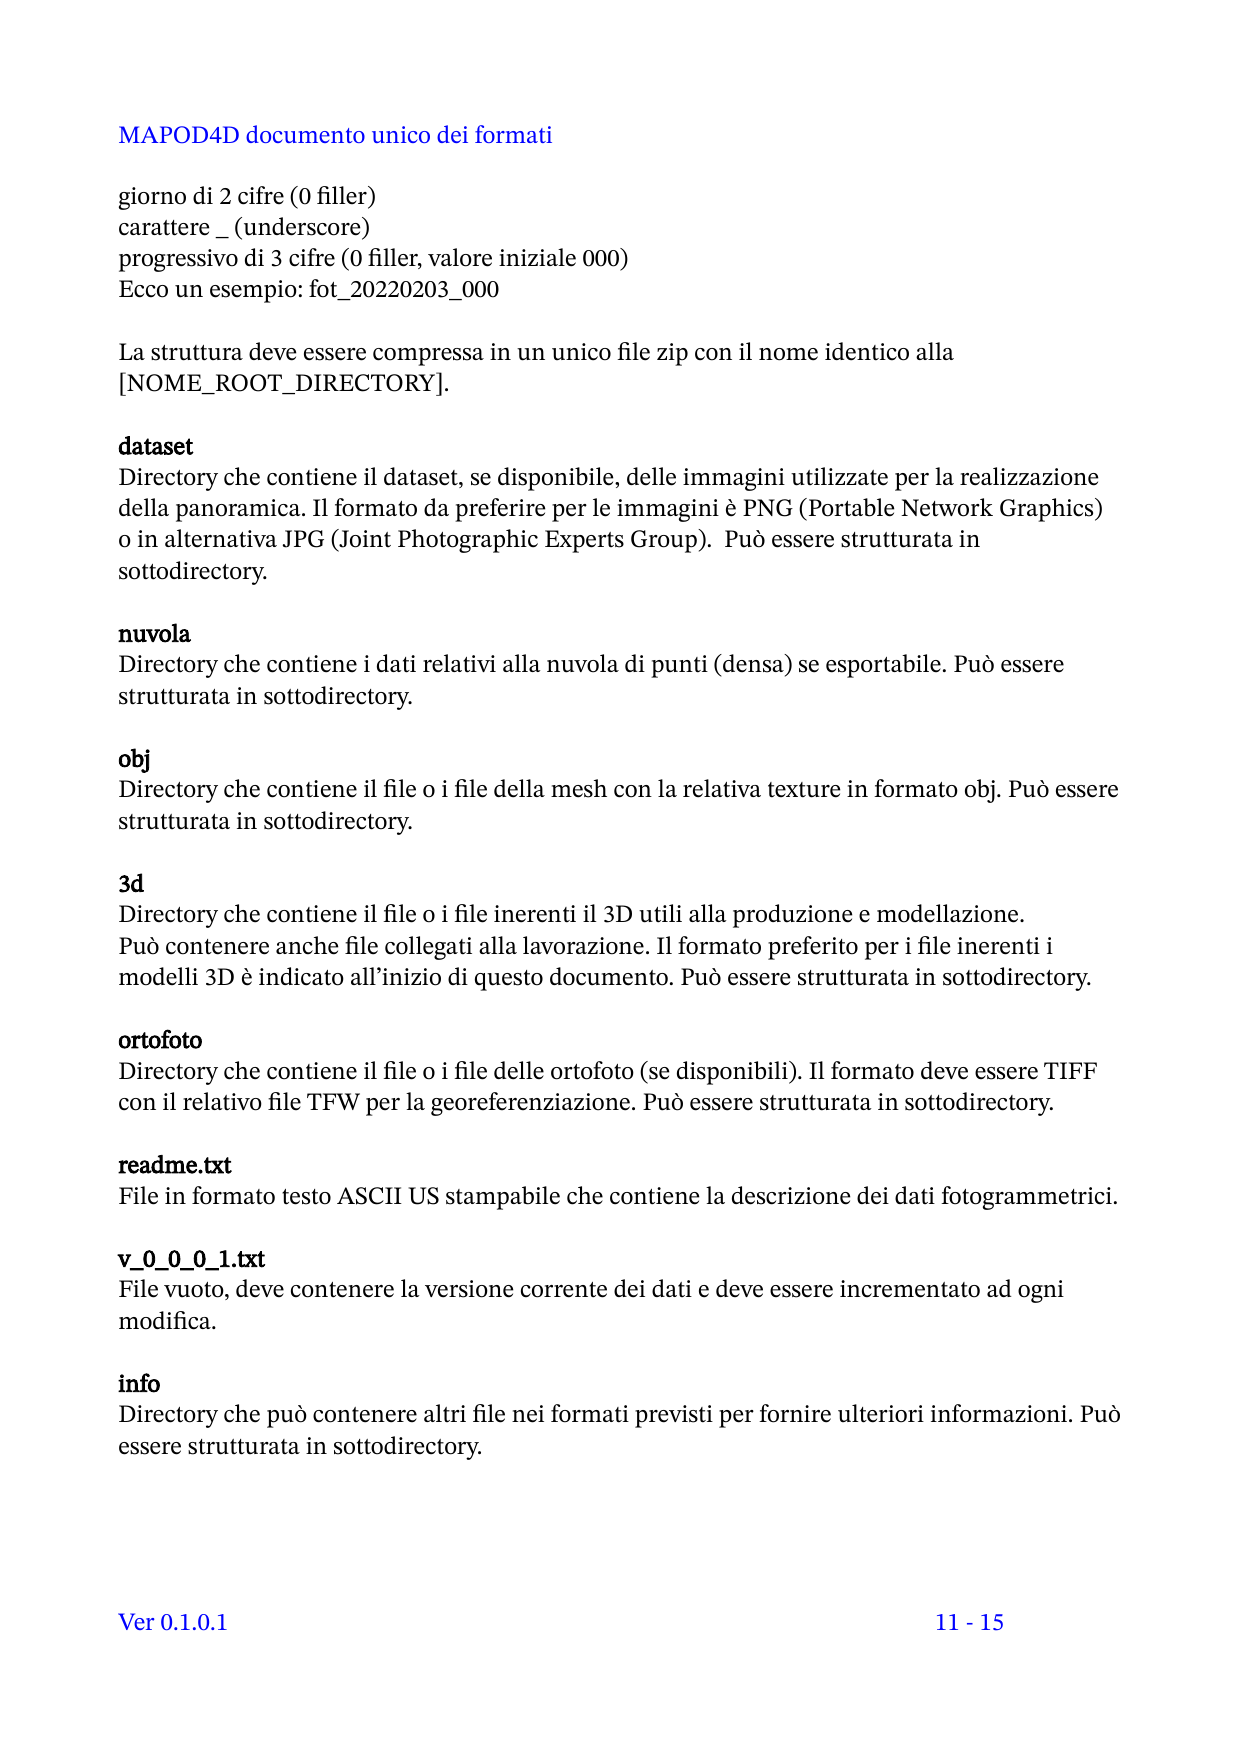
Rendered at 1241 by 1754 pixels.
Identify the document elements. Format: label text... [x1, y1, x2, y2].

text readme.txt [118, 1148, 1122, 1179]
text carattere _ (underscore) [118, 210, 1122, 241]
text Directory che contiene il file o i file inerenti il 3D utili alla produzione e modellazione. [118, 898, 1122, 929]
text File in formato testo ASCII US stampabile che contiene la descrizione dei dati fotogrammetrici. [118, 1179, 1122, 1210]
text Directory che contiene i dati relativi alla nuvola di punti (densa) se esportabile. Può essere strutturata in sottodirectory. [118, 648, 1122, 710]
text Può contenere anche file collegati alla lavorazione. Il formato preferito per i file inerenti i modelli 3D è indicato all’inizio di questo documento. Può essere strutturata in sottodirectory. [118, 929, 1122, 991]
text progressivo di 3 cifre (0 filler, valore iniziale 000) [118, 241, 1122, 273]
text La struttura deve essere compressa in un unico file zip con il nome identico alla [NOME_ROOT_DIRECTORY]. [118, 335, 1122, 398]
text 3d [118, 866, 1122, 898]
text Directory che contiene il file o i file delle ortofoto (se disponibili). Il formato deve essere TIFF con il relativo file TFW per la georeferenziazione. Può essere strutturata in sottodirectory. [118, 1054, 1122, 1116]
text giorno di 2 cifre (0 filler) [118, 179, 1122, 210]
text info [118, 1366, 1122, 1398]
text Directory che contiene il dataset, se disponibile, delle immagini utilizzate per la realizzazione della panoramica. Il formato da preferire per le immagini è PNG (Portable Network Graphics) o in alternativa JPG (Joint Photographic Experts Group). Può essere strutturata in sottodirectory. [118, 460, 1122, 585]
text dataset [118, 429, 1122, 460]
text File vuoto, deve contenere la versione corrente dei dati e deve essere incrementato ad ogni modifica. [118, 1273, 1122, 1335]
text Directory che contiene il file o i file della mesh con la relativa texture in formato obj. Può essere strutturata in sottodirectory. [118, 773, 1122, 835]
text Ecco un esempio: fot_20220203_000 [118, 273, 1122, 304]
text Directory che può contenere altri file nei formati previsti per fornire ulteriori informazioni. Può essere strutturata in sottodirectory. [118, 1398, 1122, 1460]
text obj [118, 741, 1122, 773]
text ortofoto [118, 1023, 1122, 1054]
text nuvola [118, 616, 1122, 648]
text v_0_0_0_1.txt [118, 1241, 1122, 1273]
